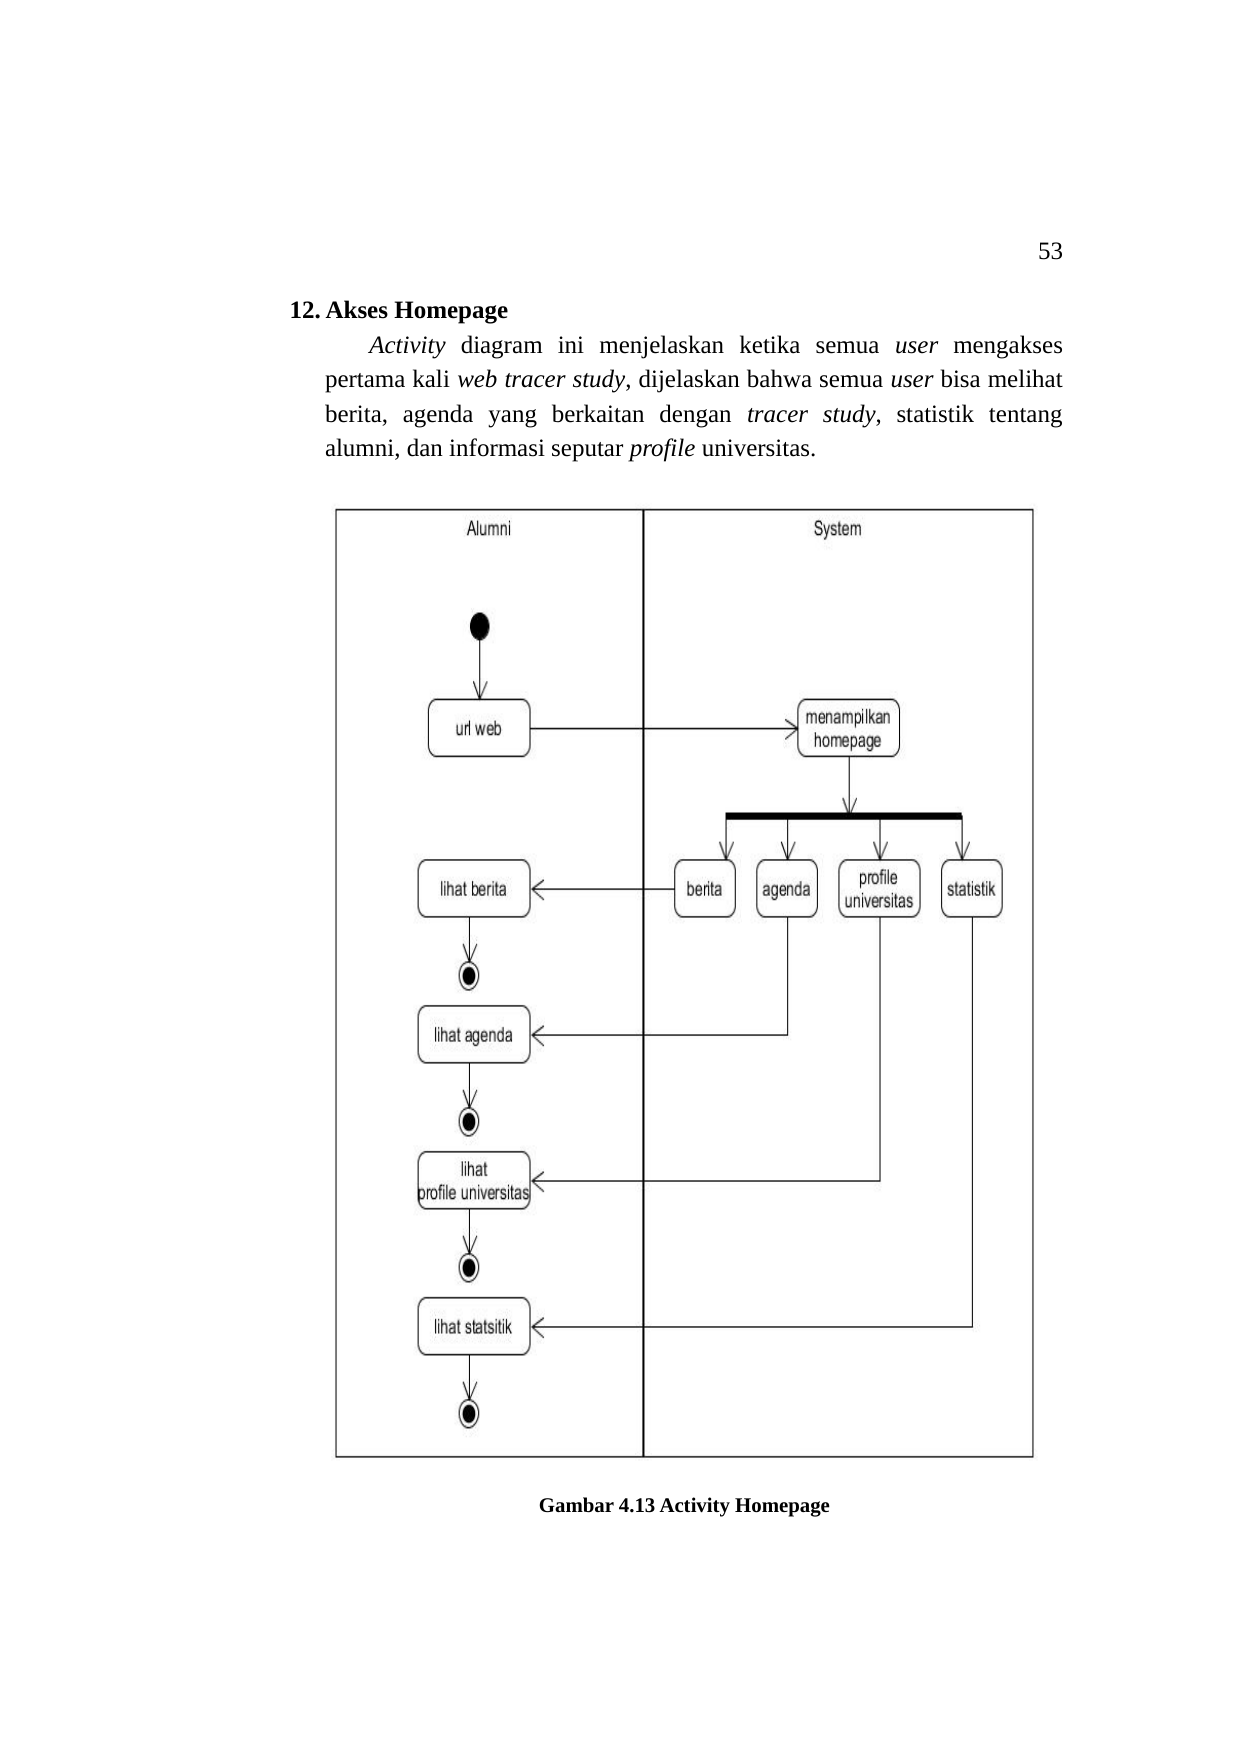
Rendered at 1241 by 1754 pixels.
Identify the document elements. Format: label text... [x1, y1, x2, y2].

picture [315, 480, 1054, 1487]
text Gambar 4.13 Activity Homepage [315, 1487, 1053, 1517]
text 12. Akses Homepage [289, 295, 1063, 324]
text Activity diagram ini menjelaskan ketika semua user mengakses pertama kali web tracer study, dijelaskan bahwa semua user bisa melihat berita, agenda yang berkaitan dengan tracer study, statistik tentang alumni, dan informasi seputar profile universitas. [325, 330, 1063, 462]
